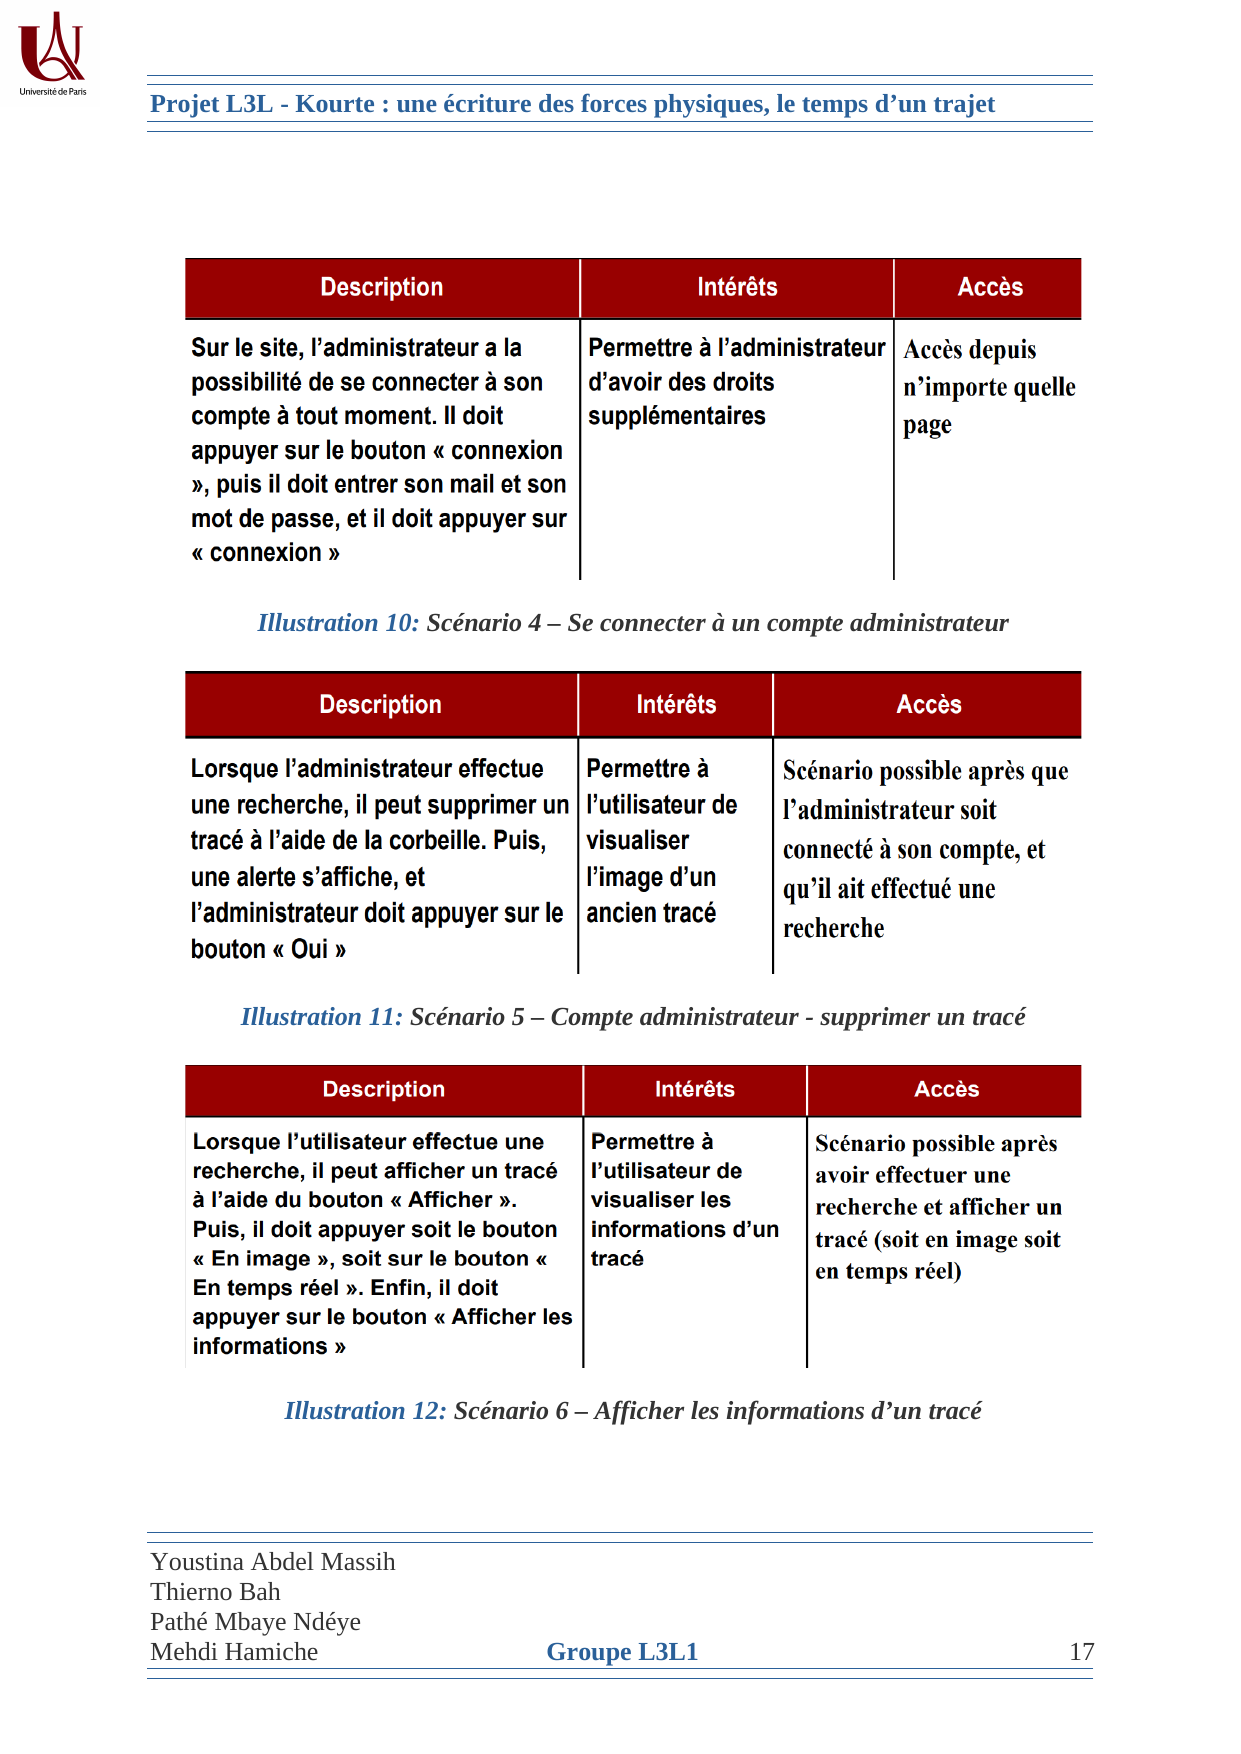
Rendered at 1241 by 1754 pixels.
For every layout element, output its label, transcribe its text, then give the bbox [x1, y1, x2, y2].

text Illustration 11: Scénario 5 – Compte administrateur - supprimer un tracé [185, 974, 1081, 1031]
picture [185, 1065, 1082, 1368]
text Illustration 12: Scénario 6 – Afficher les informations d’un tracé [185, 1368, 1081, 1425]
text Illustration 10: Scénario 4 – Se connecter à un compte administrateur [185, 580, 1081, 637]
picture [0, 0, 101, 107]
picture [185, 671, 1082, 974]
picture [185, 258, 1082, 580]
